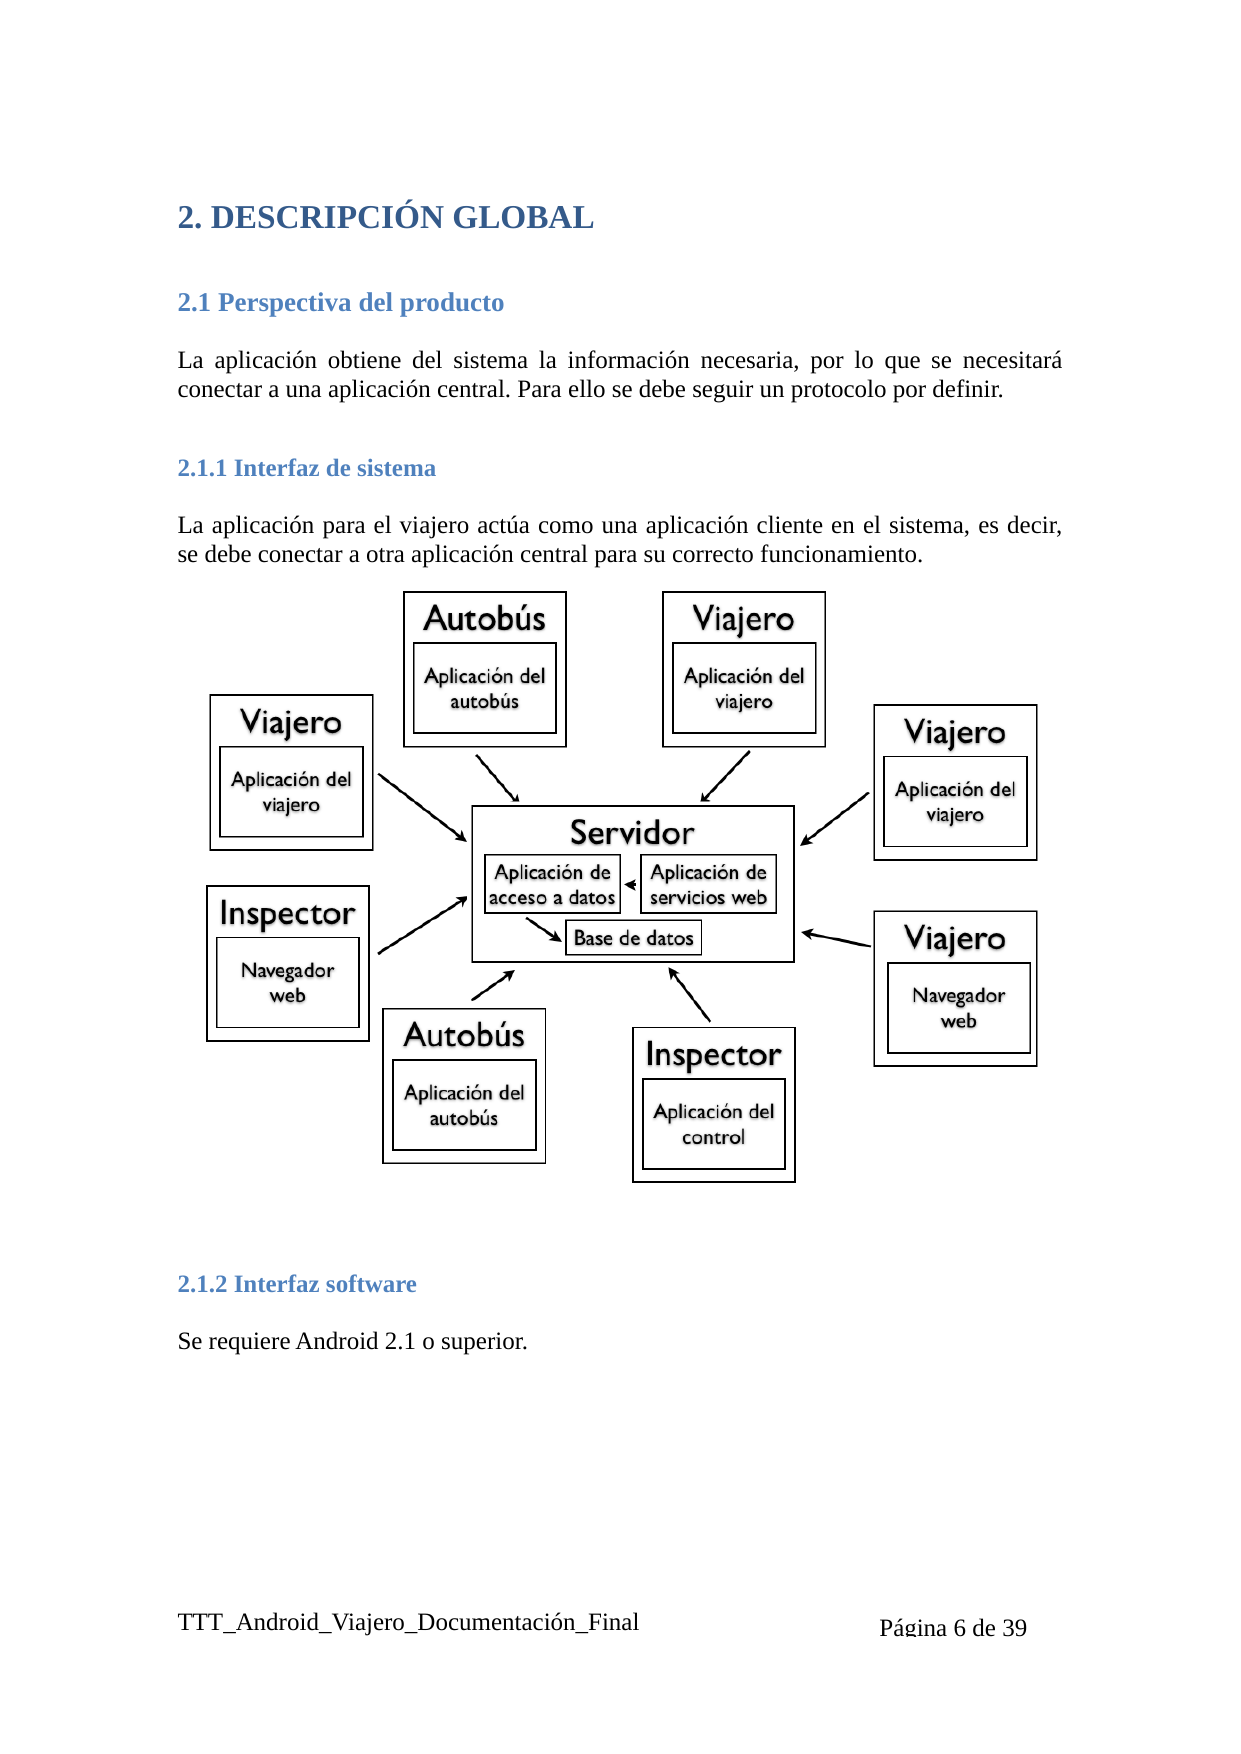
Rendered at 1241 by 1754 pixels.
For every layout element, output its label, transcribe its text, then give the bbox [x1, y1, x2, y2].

picture [193, 576, 1046, 1190]
subtitle 2.1.1 Interfaz de sistema [177, 453, 1063, 481]
text La aplicación obtiene del sistema la información necesaria, por lo que se necesitará conectar a una aplicación central. Para ello se debe seguir un protocolo por definir. [177, 346, 1063, 403]
subtitle 2.1 Perspectiva del producto [177, 286, 1063, 317]
text Se requiere Android 2.1 o superior. [177, 1326, 1063, 1355]
text La aplicación para el viajero actúa como una aplicación cliente en el sistema, es decir, se debe conectar a otra aplicación central para su correcto funcionamiento. [177, 510, 1063, 568]
subtitle 2.1.2 Interfaz software [177, 1269, 1063, 1297]
subtitle 2. DESCRIPCIÓN GLOBAL [177, 198, 1063, 236]
